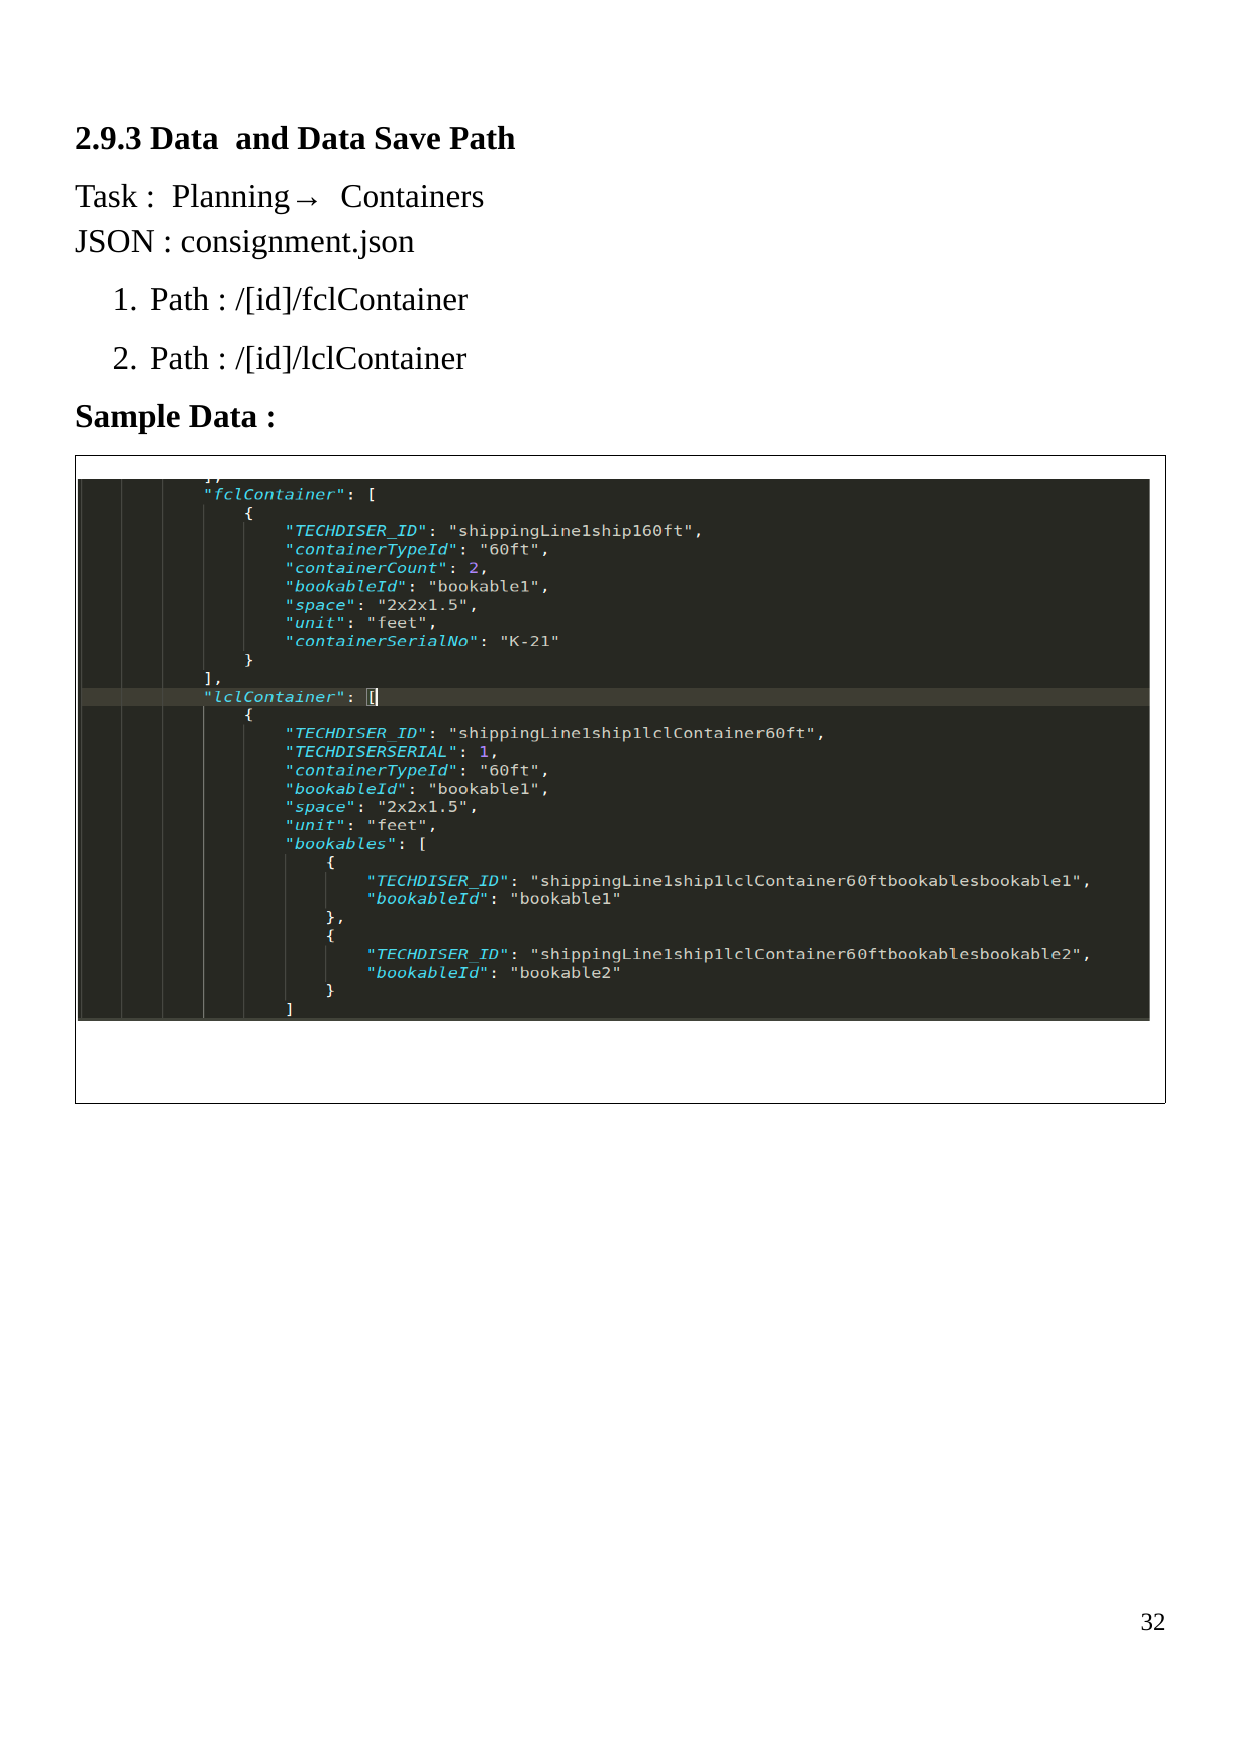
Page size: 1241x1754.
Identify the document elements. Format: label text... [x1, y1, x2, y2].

text Sample Data : [75, 397, 1165, 435]
text JSON : consignment.json [75, 221, 1165, 259]
table_header [76, 456, 1165, 1103]
picture [77, 479, 1150, 1021]
list Path : /[id]/lclContainer [112, 338, 1165, 376]
text Task : Planning→ Containers [75, 177, 1165, 215]
list Path : /[id]/fclContainer [112, 279, 1165, 318]
text 2.9.3 Data and Data Save Path [75, 118, 1165, 156]
